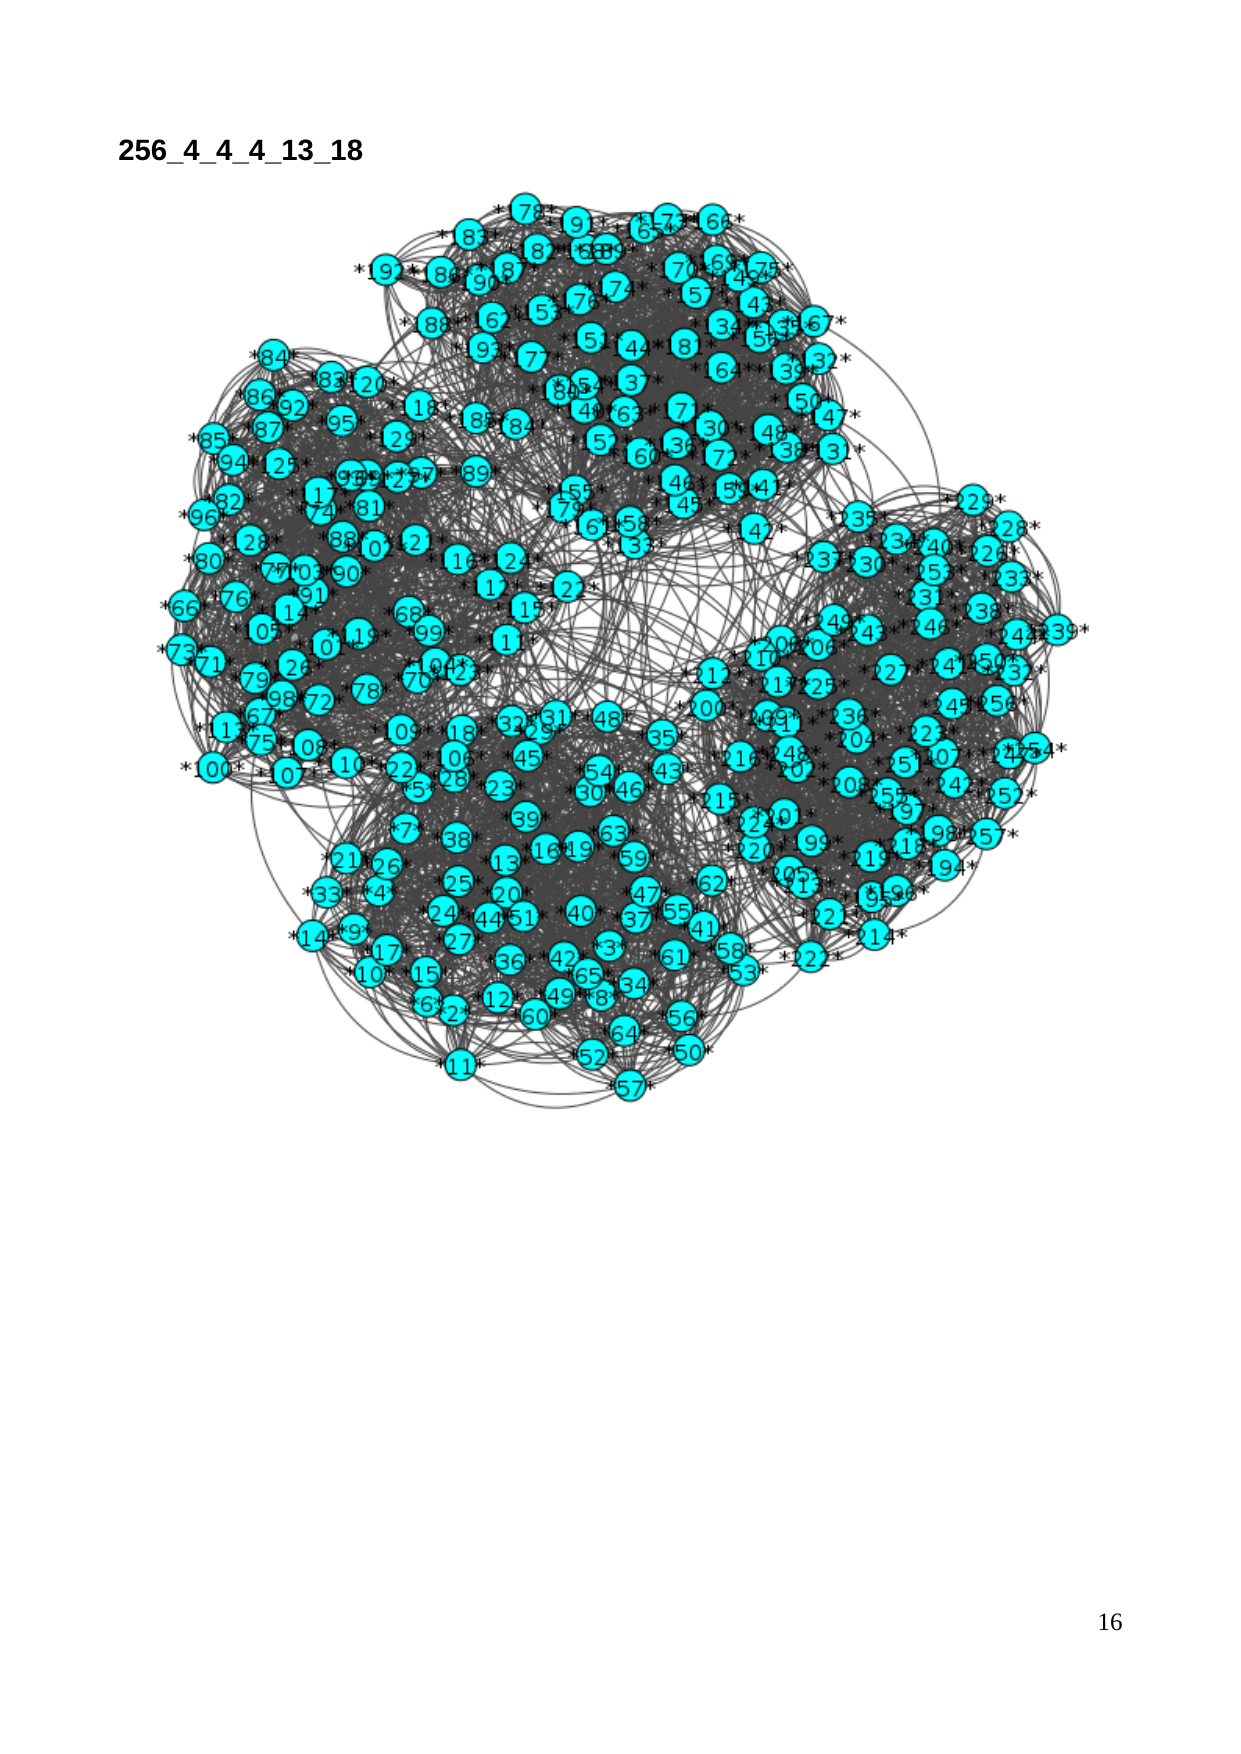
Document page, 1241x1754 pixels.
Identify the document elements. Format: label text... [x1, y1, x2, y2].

picture [151, 178, 1089, 1117]
subtitle 256_4_4_4_13_18 [118, 133, 1122, 166]
